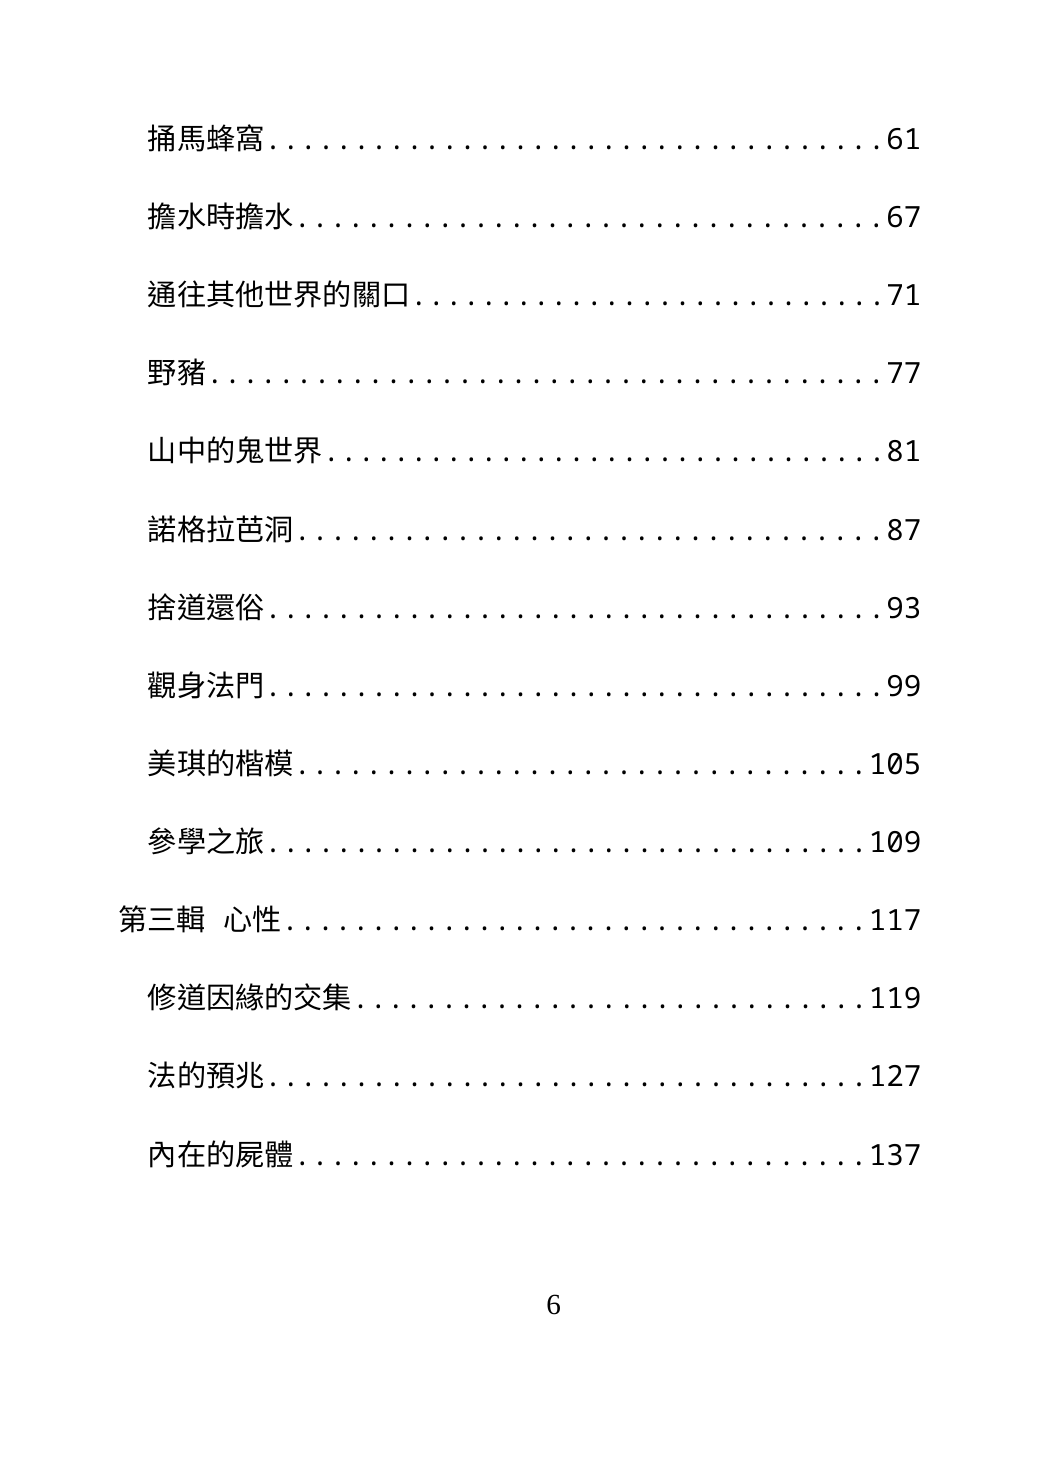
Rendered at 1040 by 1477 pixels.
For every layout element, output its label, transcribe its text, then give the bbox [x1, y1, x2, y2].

text 擔水時擔水 67 [148, 196, 921, 236]
text 觀身法門 99 [148, 665, 921, 705]
text 法的預兆 127 [148, 1056, 921, 1095]
text 美琪的楷模 105 [148, 743, 921, 783]
text 山中的鬼世界 81 [148, 431, 921, 470]
text 參學之旅 109 [148, 821, 921, 861]
text 諾格拉芭洞 87 [148, 509, 921, 548]
text 內在的屍體 137 [148, 1134, 921, 1173]
text 修道因緣的交集 119 [148, 977, 921, 1017]
text 第三輯 心性 117 [118, 899, 921, 939]
text 捨道還俗 93 [148, 587, 921, 627]
text 通往其他世界的關口 71 [148, 274, 921, 314]
text 野豬 77 [148, 352, 921, 392]
text 捅馬蜂窩 61 [148, 118, 921, 158]
